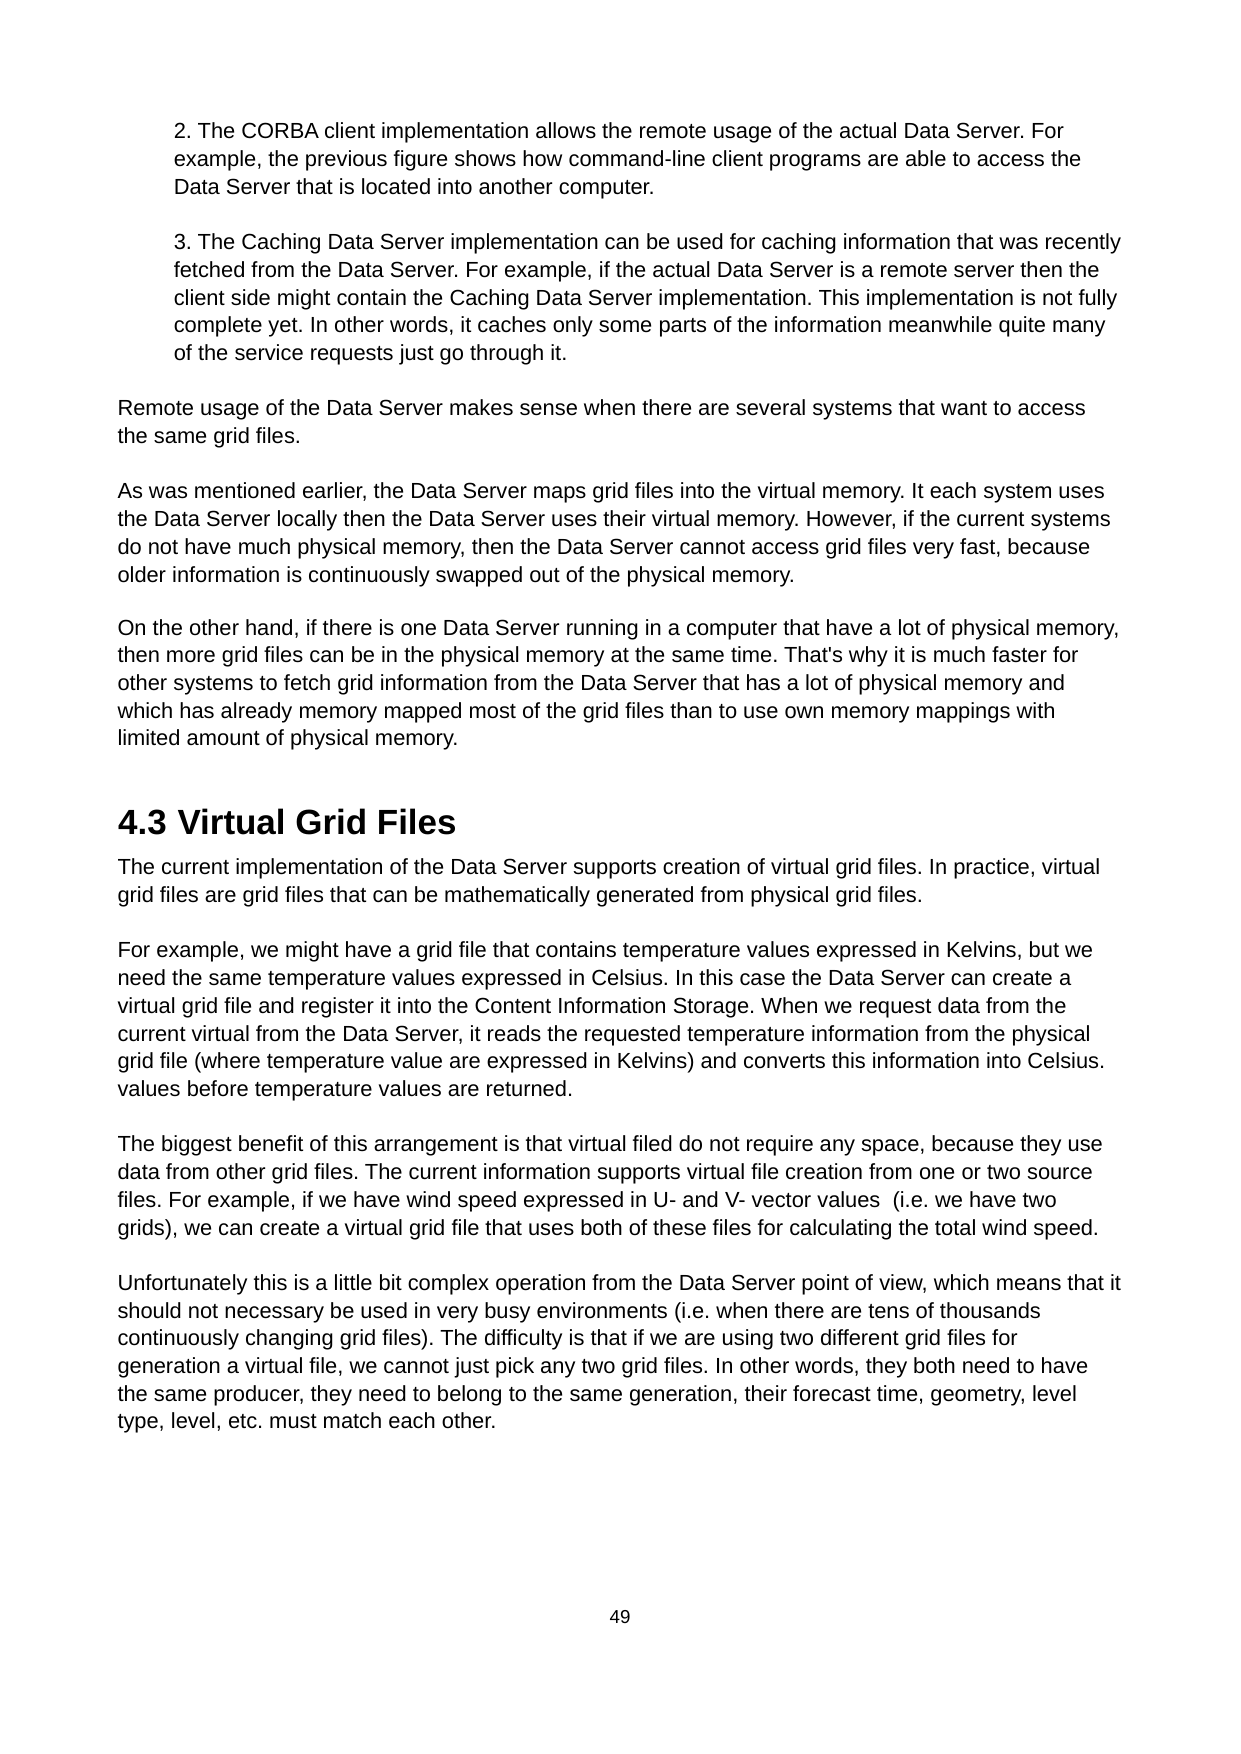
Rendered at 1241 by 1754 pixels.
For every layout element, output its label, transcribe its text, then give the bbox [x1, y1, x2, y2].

subtitle Virtual Grid Files [108, 801, 1122, 842]
text The current implementation of the Data Server supports creation of virtual grid files. In practice, virtual grid files are grid files that can be mathematically generated from physical grid files. [117, 854, 1122, 907]
text Unfortunately this is a little bit complex operation from the Data Server point of view, which means that it should not necessary be used in very busy environments (i.e. when there are tens of thousands continuously changing grid files). The difficulty is that if we are using two different grid files for generation a virtual file, we cannot just pick any two grid files. In other words, they both need to have the same producer, they need to belong to the same generation, their forecast time, geometry, level type, level, etc. must match each other. [117, 1270, 1122, 1433]
text On the other hand, if there is one Data Server running in a computer that have a lot of physical memory, then more grid files can be in the physical memory at the same time. That's why it is much faster for other systems to fetch grid information from the Data Server that has a lot of physical memory and which has already memory mapped most of the grid files than to use own memory mappings with limited amount of physical memory. [117, 614, 1122, 750]
text For example, we might have a grid file that contains temperature values expressed in Kelvins, but we need the same temperature values expressed in Celsius. In this case the Data Server can create a virtual grid file and register it into the Content Information Storage. When we request data from the current virtual from the Data Server, it reads the requested temperature information from the physical grid file (where temperature value are expressed in Kelvins) and converts this information into Celsius. values before temperature values are returned. [117, 937, 1122, 1101]
text The biggest benefit of this arrangement is that virtual filed do not require any space, because they use data from other grid files. The current information supports virtual file creation from one or two source files. For example, if we have wind speed expressed in U- and V- vector values (i.e. we have two grids), we can create a virtual grid file that uses both of these files for calculating the total wind speed. [117, 1131, 1122, 1239]
text 2. The CORBA client implementation allows the remote usage of the actual Data Server. For example, the previous figure shows how command-line client programs are able to access the Data Server that is located into another computer. [173, 118, 1122, 199]
text 3. The Caching Data Server implementation can be used for caching information that was recently fetched from the Data Server. For example, if the actual Data Server is a remote server then the client side might contain the Caching Data Server implementation. This implementation is not fully complete yet. In other words, it caches only some parts of the information meanwhile quite many of the service requests just go through it. [173, 229, 1122, 365]
text As was mentioned earlier, the Data Server maps grid files into the virtual memory. It each system uses the Data Server locally then the Data Server uses their virtual memory. However, if the current systems do not have much physical memory, then the Data Server cannot access grid files very fast, because older information is continuously swapped out of the physical memory. [117, 478, 1122, 587]
text Remote usage of the Data Server makes sense when there are several systems that want to access the same grid files. [117, 395, 1122, 448]
